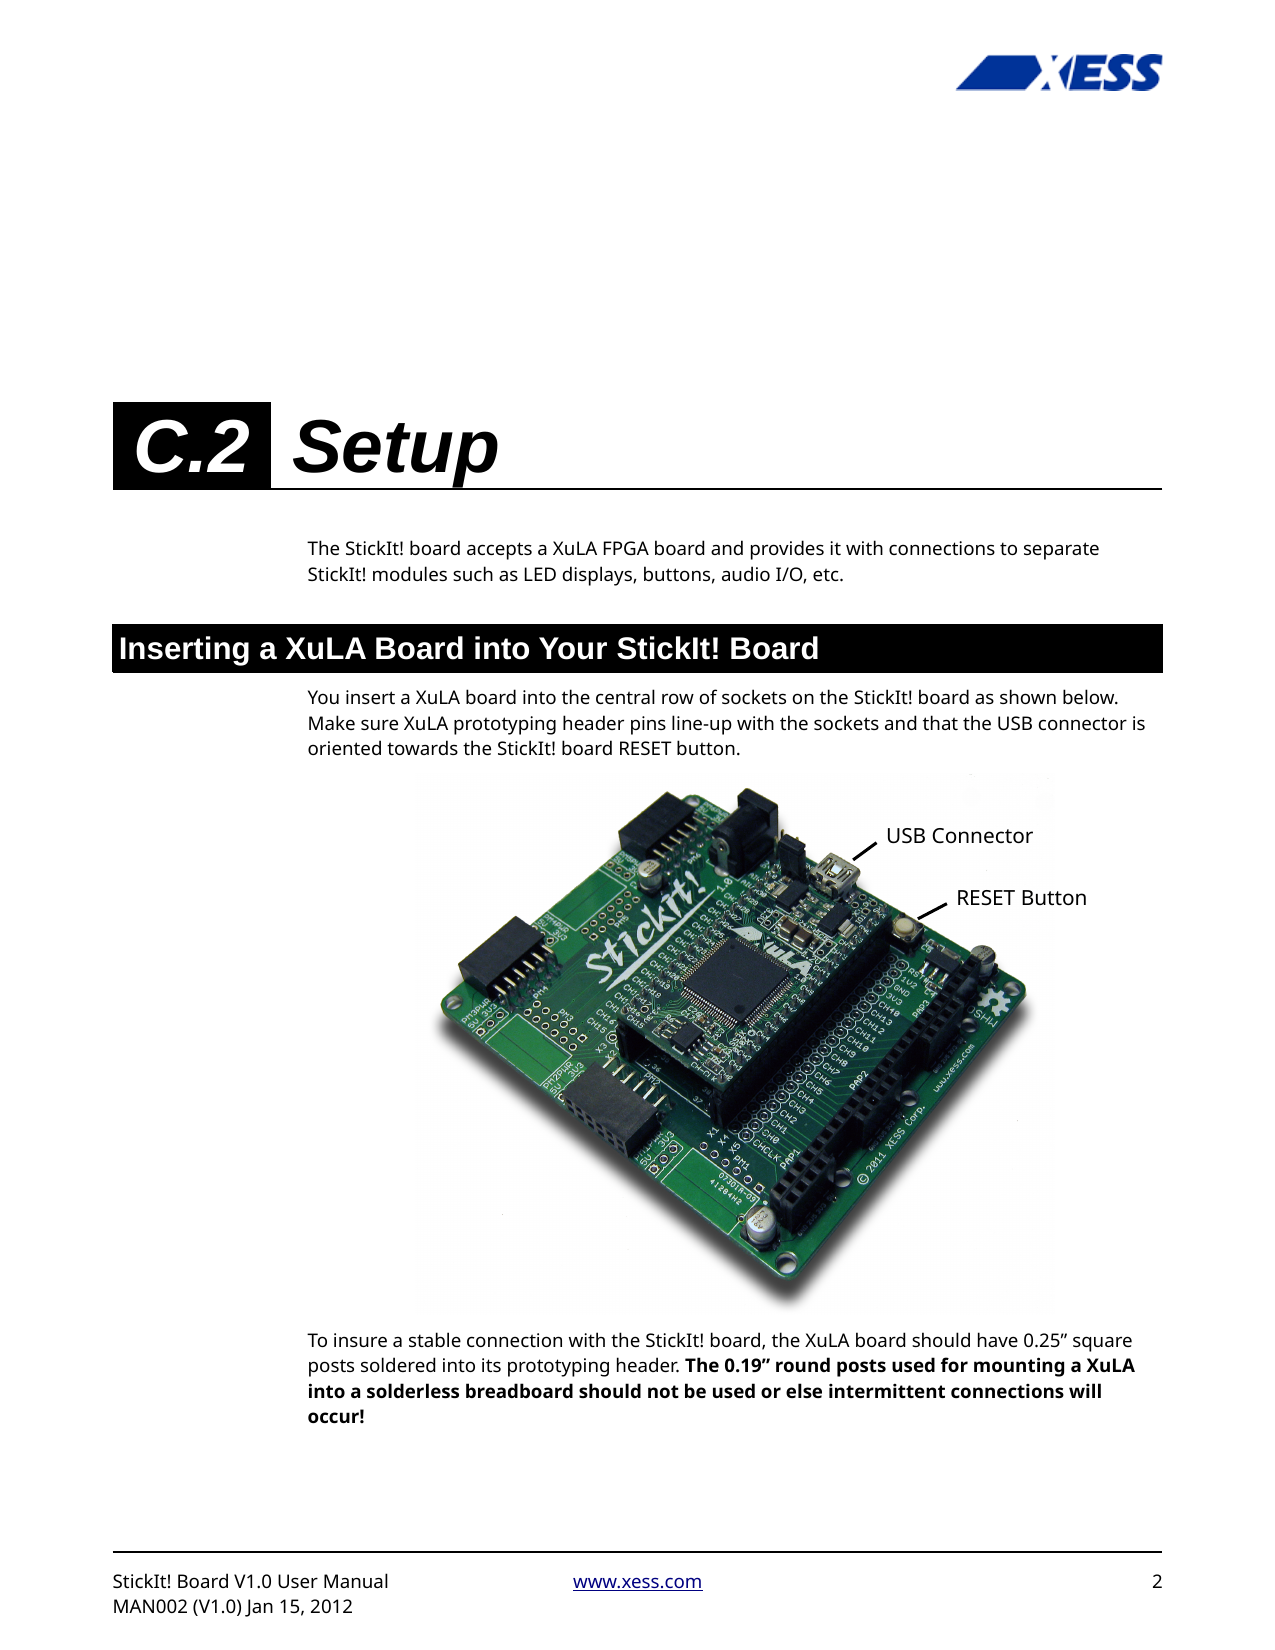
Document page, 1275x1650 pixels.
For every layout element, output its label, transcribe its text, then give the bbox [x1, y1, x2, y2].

subtitle Inserting a XuLA Board into Your StickIt! Board [114, 625, 1162, 672]
picture [955, 54, 1163, 91]
text You insert a XuLA board into the central row of sockets on the StickIt! board as shown below. Make sure XuLA prototyping header pins line-up with the sockets and that the USB connector is oriented towards the StickIt! board RESET button. [307, 684, 1162, 761]
subtitle Setup [271, 402, 1162, 488]
text To insure a stable connection with the StickIt! board, the XuLA board should have 0.25” square posts soldered into its prototyping header. The 0.19” round posts used for mounting a XuLA into a solderless breadboard should not be used or else intermittent connections will occur! [307, 1327, 1162, 1429]
text The StickIt! board accepts a XuLA FPGA board and provides it with connections to separate StickIt! modules such as LED displays, buttons, audio I/O, etc. [307, 535, 1162, 586]
